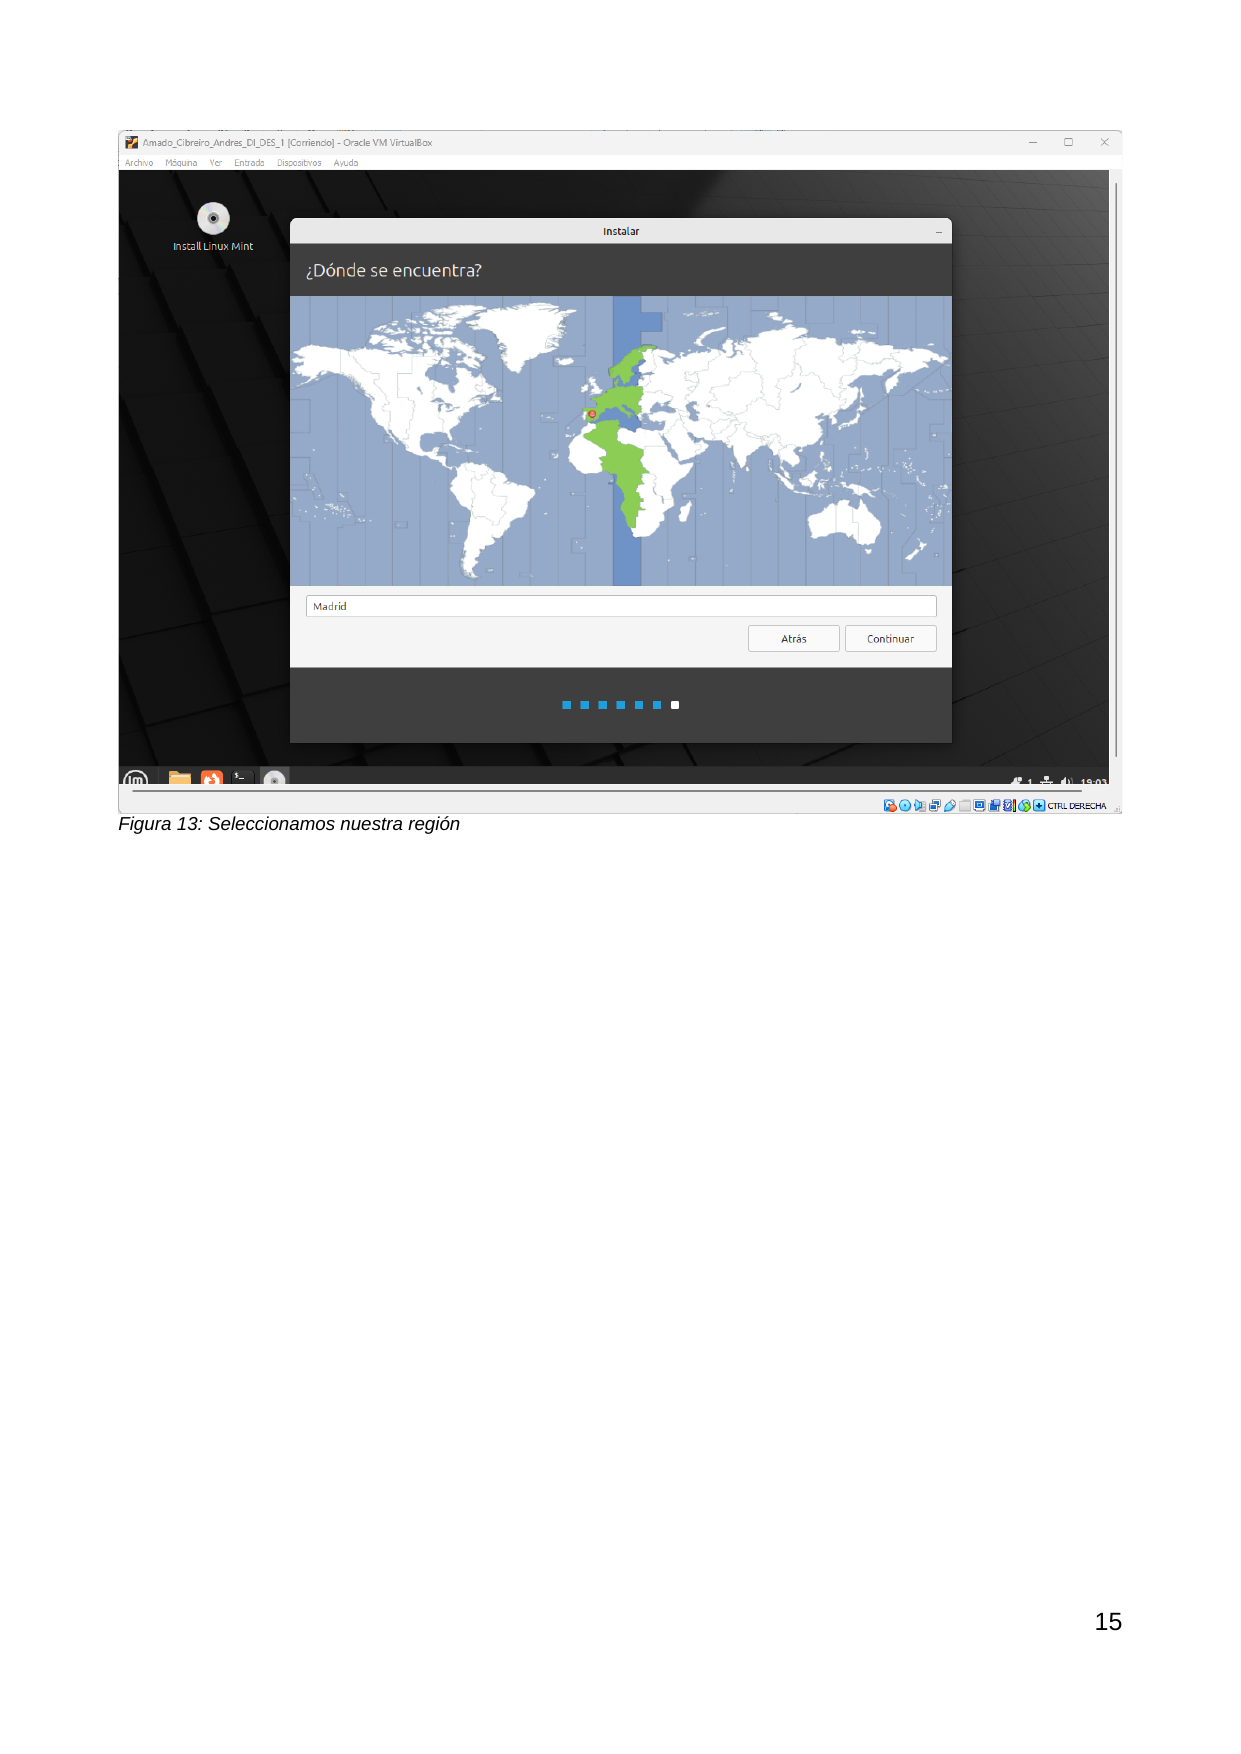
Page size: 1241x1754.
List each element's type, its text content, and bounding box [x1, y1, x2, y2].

picture [118, 130, 1123, 814]
text Figura 13: Seleccionamos nuestra región [118, 814, 1122, 835]
